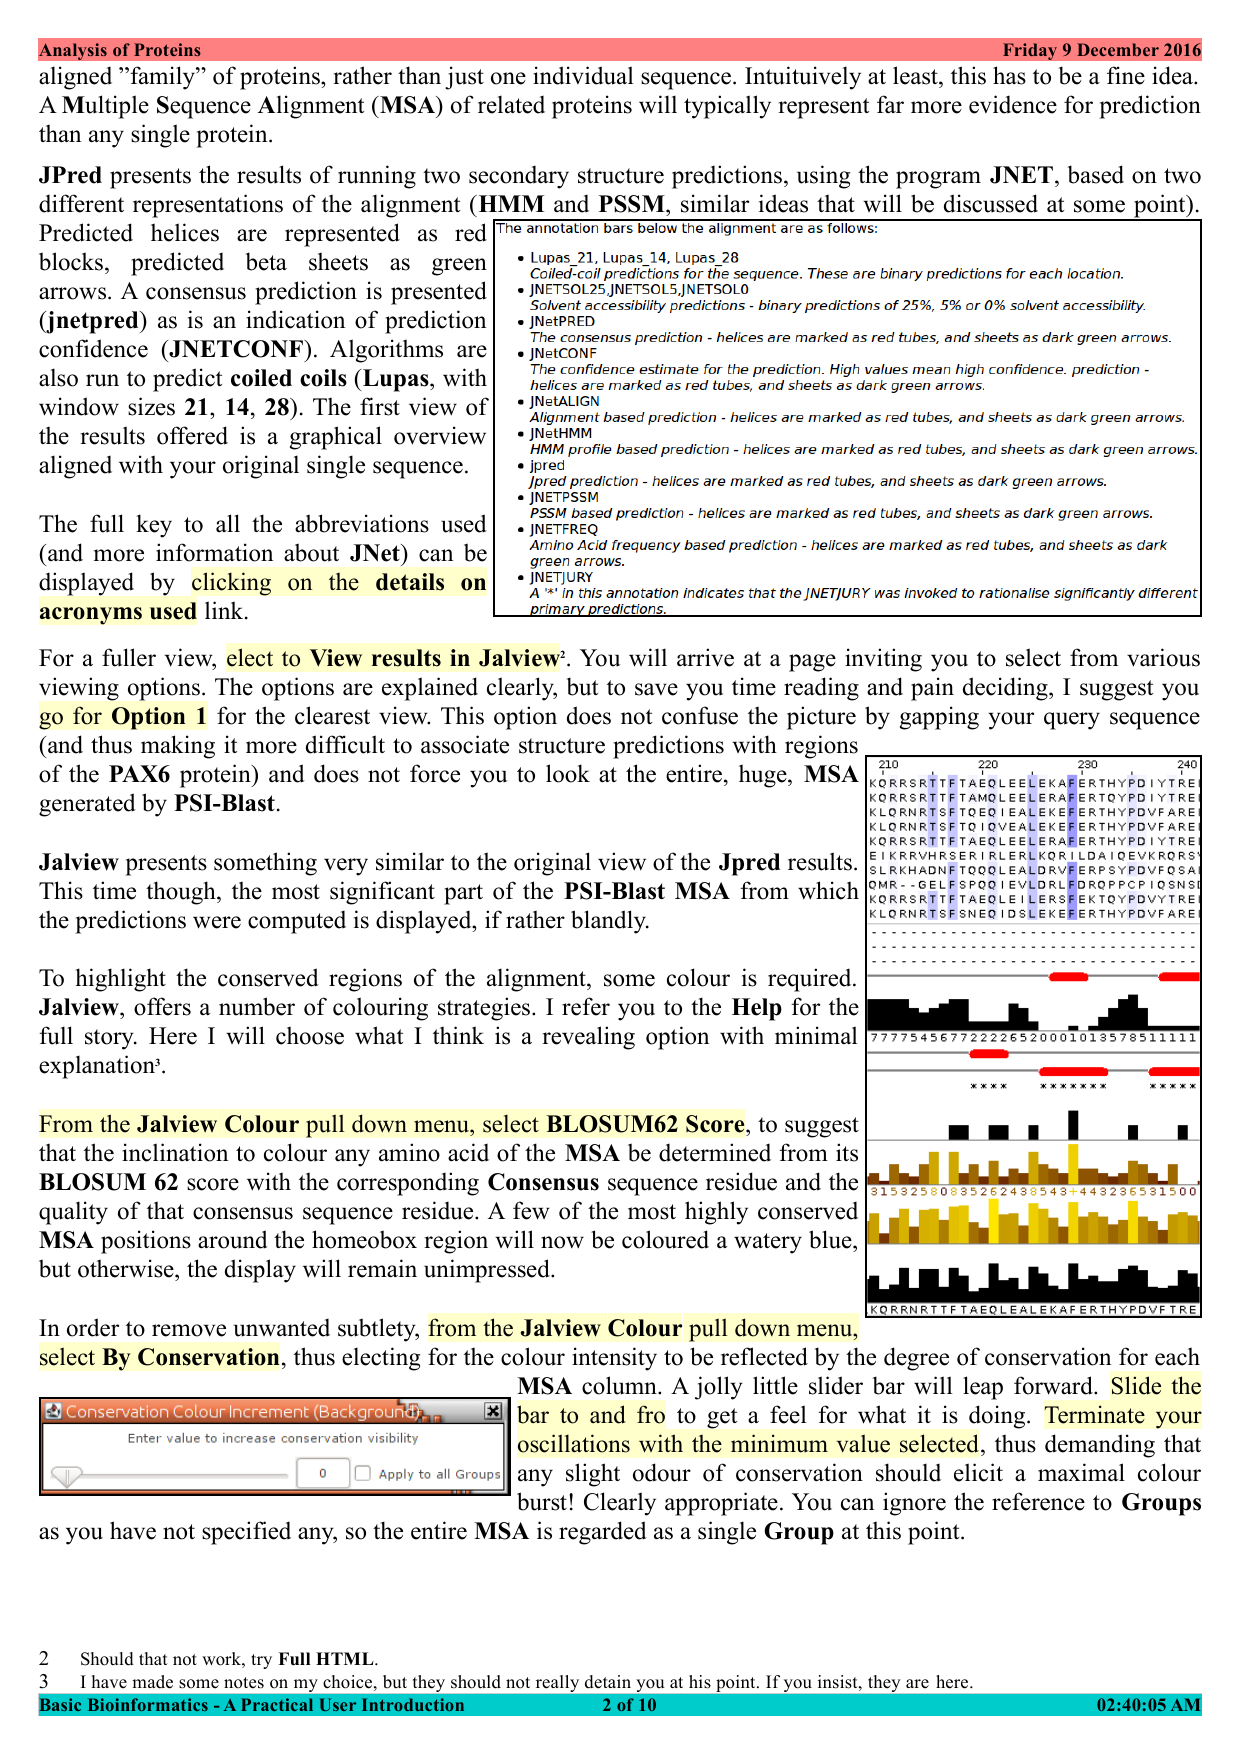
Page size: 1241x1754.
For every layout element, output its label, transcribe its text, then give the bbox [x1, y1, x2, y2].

text Jalview presents something very similar to the original view of the Jpred results. This time though, the most significant part of the PSI-Blast MSA from which the predictions were computed is displayed, if rather blandly. [38, 846, 865, 934]
picture [495, 221, 1200, 615]
picture [41, 1399, 509, 1494]
picture [867, 757, 1200, 1316]
text From the Jalview Colour pull down menu, select BLOSUM62 Score, to suggest that the inclination to colour any amino acid of the MSA be determined from its BLOSUM 62 score with the corresponding Consensus sequence residue and the quality of that consensus sequence residue. A few of the most highly conserved MSA positions around the homeobox region will now be coloured a watery blue, but otherwise, the display will remain unimpressed. [38, 1109, 865, 1283]
text The full key to all the abbreviations used (and more information about JNet) can be displayed by clicking on the details on acronyms used link. [38, 509, 1202, 625]
text Should that not work, try Full HTML. [38, 1645, 1202, 1669]
text I have made some notes on my choice, but they should not really detain you at his point. If you insist, they are here. [38, 1669, 1202, 1693]
text aligned ”family” of proteins, rather than just one individual sequence. Intuituively at least, this has to be a fine idea. A Multiple Sequence Alignment (MSA) of related proteins will typically represent far more evidence for prediction than any single protein. [38, 61, 1202, 148]
text JPred presents the results of running two secondary structure predictions, using the program JNET, based on two different representations of the alignment (HMM and PSSM, similar ideas that will be discussed at some point). Predicted helices are represented as red blocks, predicted beta sheets as green arrows. A consensus prediction is presented (jnetpred) as is an indication of prediction confidence (JNETCONF). Algorithms are also run to predict coiled coils (Lupas, with window sizes 21, 14, 28). The first view of the results offered is a graphical overview aligned with your original single sequence. [38, 159, 1202, 479]
text In order to remove unwanted subtlety, from the Jalview Colour pull down menu, select By Conservation, thus electing for the colour intensity to be reflected by the degree of conservation for each MSA column. A jolly little slider bar will leap forward. Slide the bar to and fro to get a feel for what it is doing. Terminate your oscillations with the minimum value selected, thus demanding that any slight odour of conservation should elicit a maximal colour burst! Clearly appropriate. You can ignore the reference to Groups as you have not specified any, so the entire MSA is regarded as a single Group at this point. [38, 1313, 1202, 1545]
text To highlight the conserved regions of the alignment, some colour is required. Jalview, offers a number of colouring strategies. I refer you to the Help for the full story. Here I will choose what I think is a revealing option with minimal explanation. [38, 963, 865, 1079]
text For a fuller view, elect to View results in Jalview. You will arrive at a page inviting you to select from various viewing options. The options are explained clearly, but to save you time reading and pain deciding, I suggest you go for Option 1 for the clearest view. This option does not confuse the picture by gapping your query sequence (and thus making it more difficult to associate structure predictions with regions of the PAX6 protein) and does not force you to look at the entire, huge, MSA generated by PSI-Blast. [38, 643, 1202, 817]
